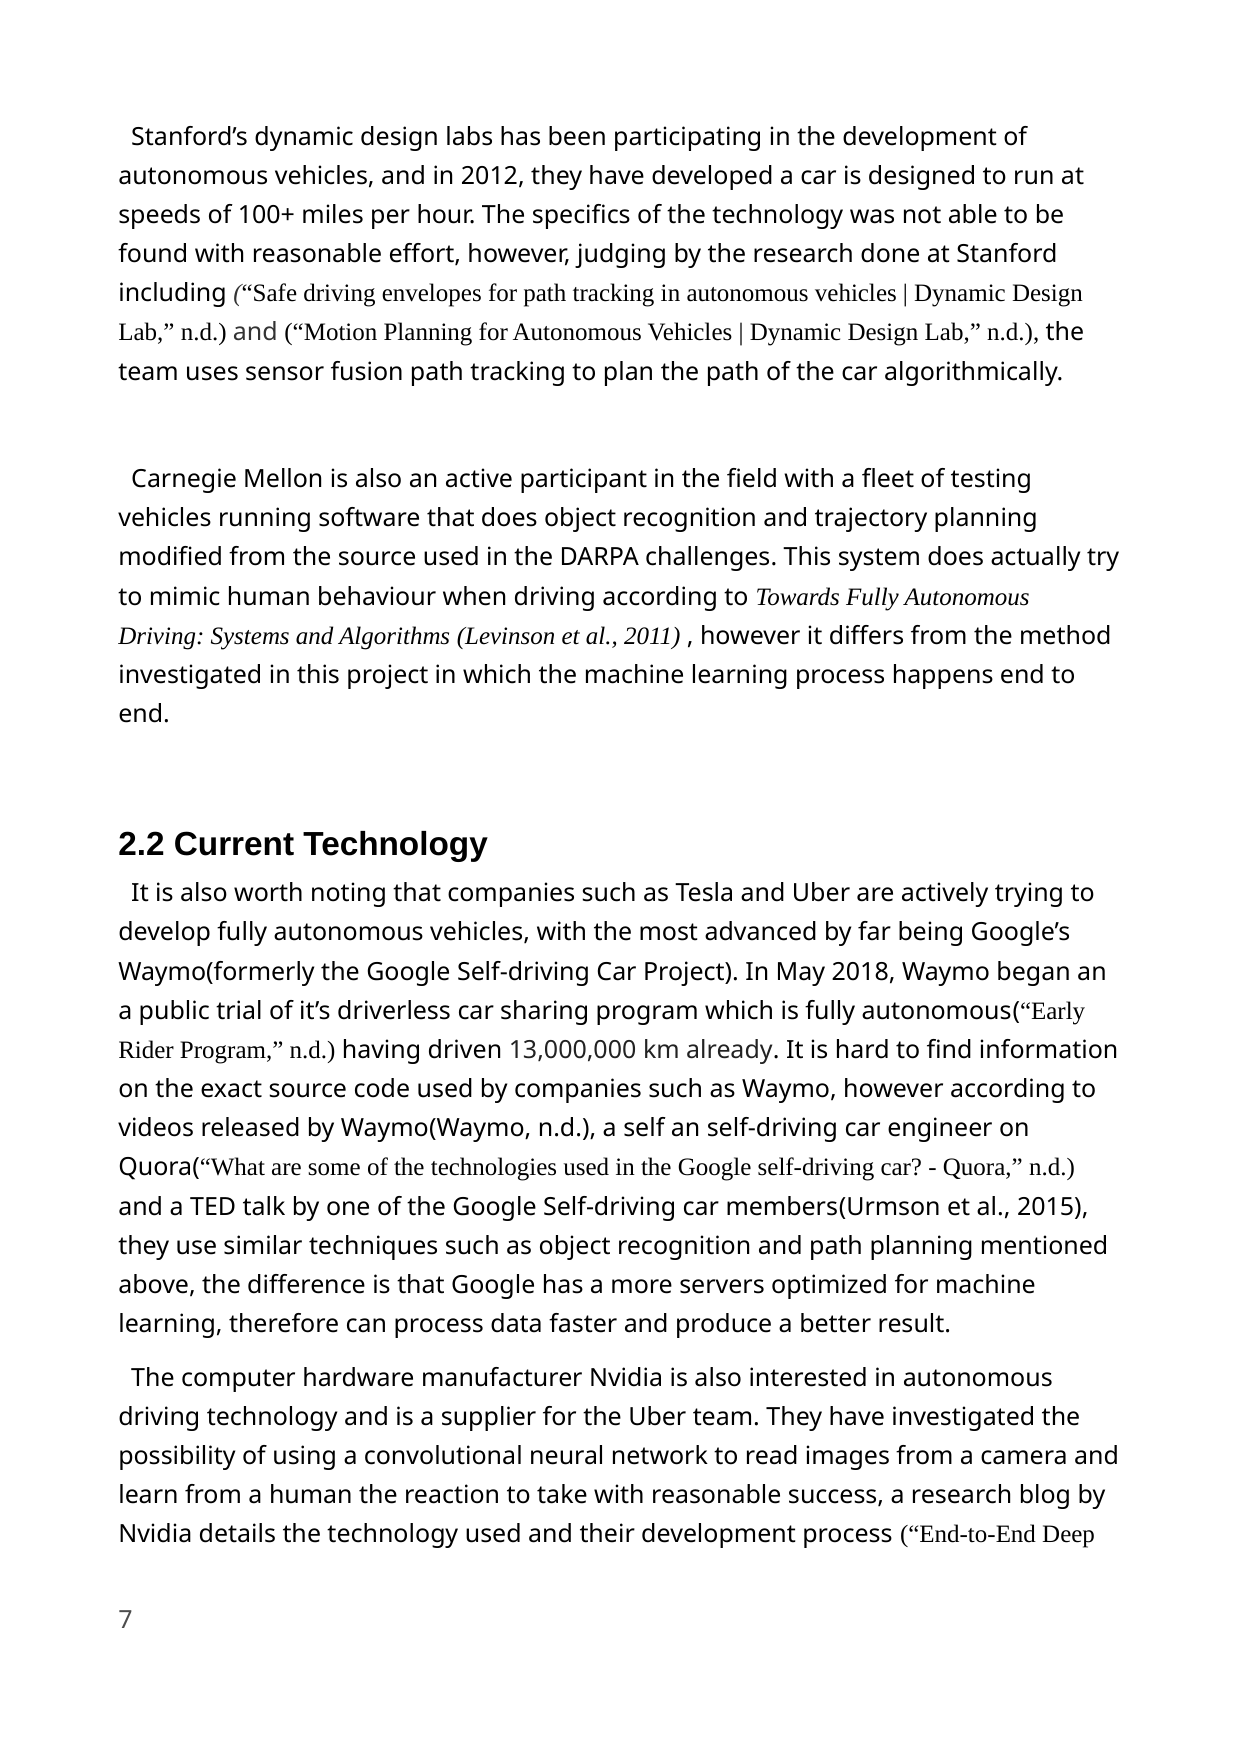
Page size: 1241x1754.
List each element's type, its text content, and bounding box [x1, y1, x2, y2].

subtitle 2.2 Current Technology [118, 824, 1122, 862]
text Stanford’s dynamic design labs has been participating in the development of autonomous vehicles, and in 2012, they have developed a car is designed to run at speeds of 100+ miles per hour. The specifics of the technology was not able to be found with reasonable effort, however, judging by the research done at Stanford including (“Safe driving envelopes for path tracking in autonomous vehicles | Dynamic Design Lab,” n.d.) and (“Motion Planning for Autonomous Vehicles | Dynamic Design Lab,” n.d.), the team uses sensor fusion path tracking to plan the path of the car algorithmically. [118, 118, 1122, 387]
text Carnegie Mellon is also an active participant in the field with a fleet of testing vehicles running software that does object recognition and trajectory planning modified from the source used in the DARPA challenges. This system does actually try to mimic human behaviour when driving according to Towards Fully Autonomous Driving: Systems and Algorithms (Levinson et al., 2011) , however it differs from the method investigated in this project in which the machine learning process happens end to end. [118, 461, 1122, 730]
text The computer hardware manufacturer Nvidia is also interested in autonomous driving technology and is a supplier for the Uber team. They have investigated the possibility of using a convolutional neural network to read images from a camera and learn from a human the reaction to take with reasonable success, a research blog by Nvidia details the technology used and their development process (“End-to-End Deep [118, 1359, 1122, 1550]
text It is also worth noting that companies such as Tesla and Uber are actively trying to develop fully autonomous vehicles, with the most advanced by far being Google’s Waymo(formerly the Google Self-driving Car Project). In May 2018, Waymo began an a public trial of it’s driverless car sharing program which is fully autonomous(“Early Rider Program,” n.d.) having driven 13,000,000 km already. It is hard to find information on the exact source code used by companies such as Waymo, however according to videos released by Waymo(Waymo, n.d.), a self an self-driving car engineer on Quora(“What are some of the technologies used in the Google self-driving car? - Quora,” n.d.) and a TED talk by one of the Google Self-driving car members(Urmson et al., 2015), they use similar techniques such as object recognition and path planning mentioned above, the difference is that Google has a more servers optimized for machine learning, therefore can process data faster and produce a better result. [118, 875, 1122, 1340]
